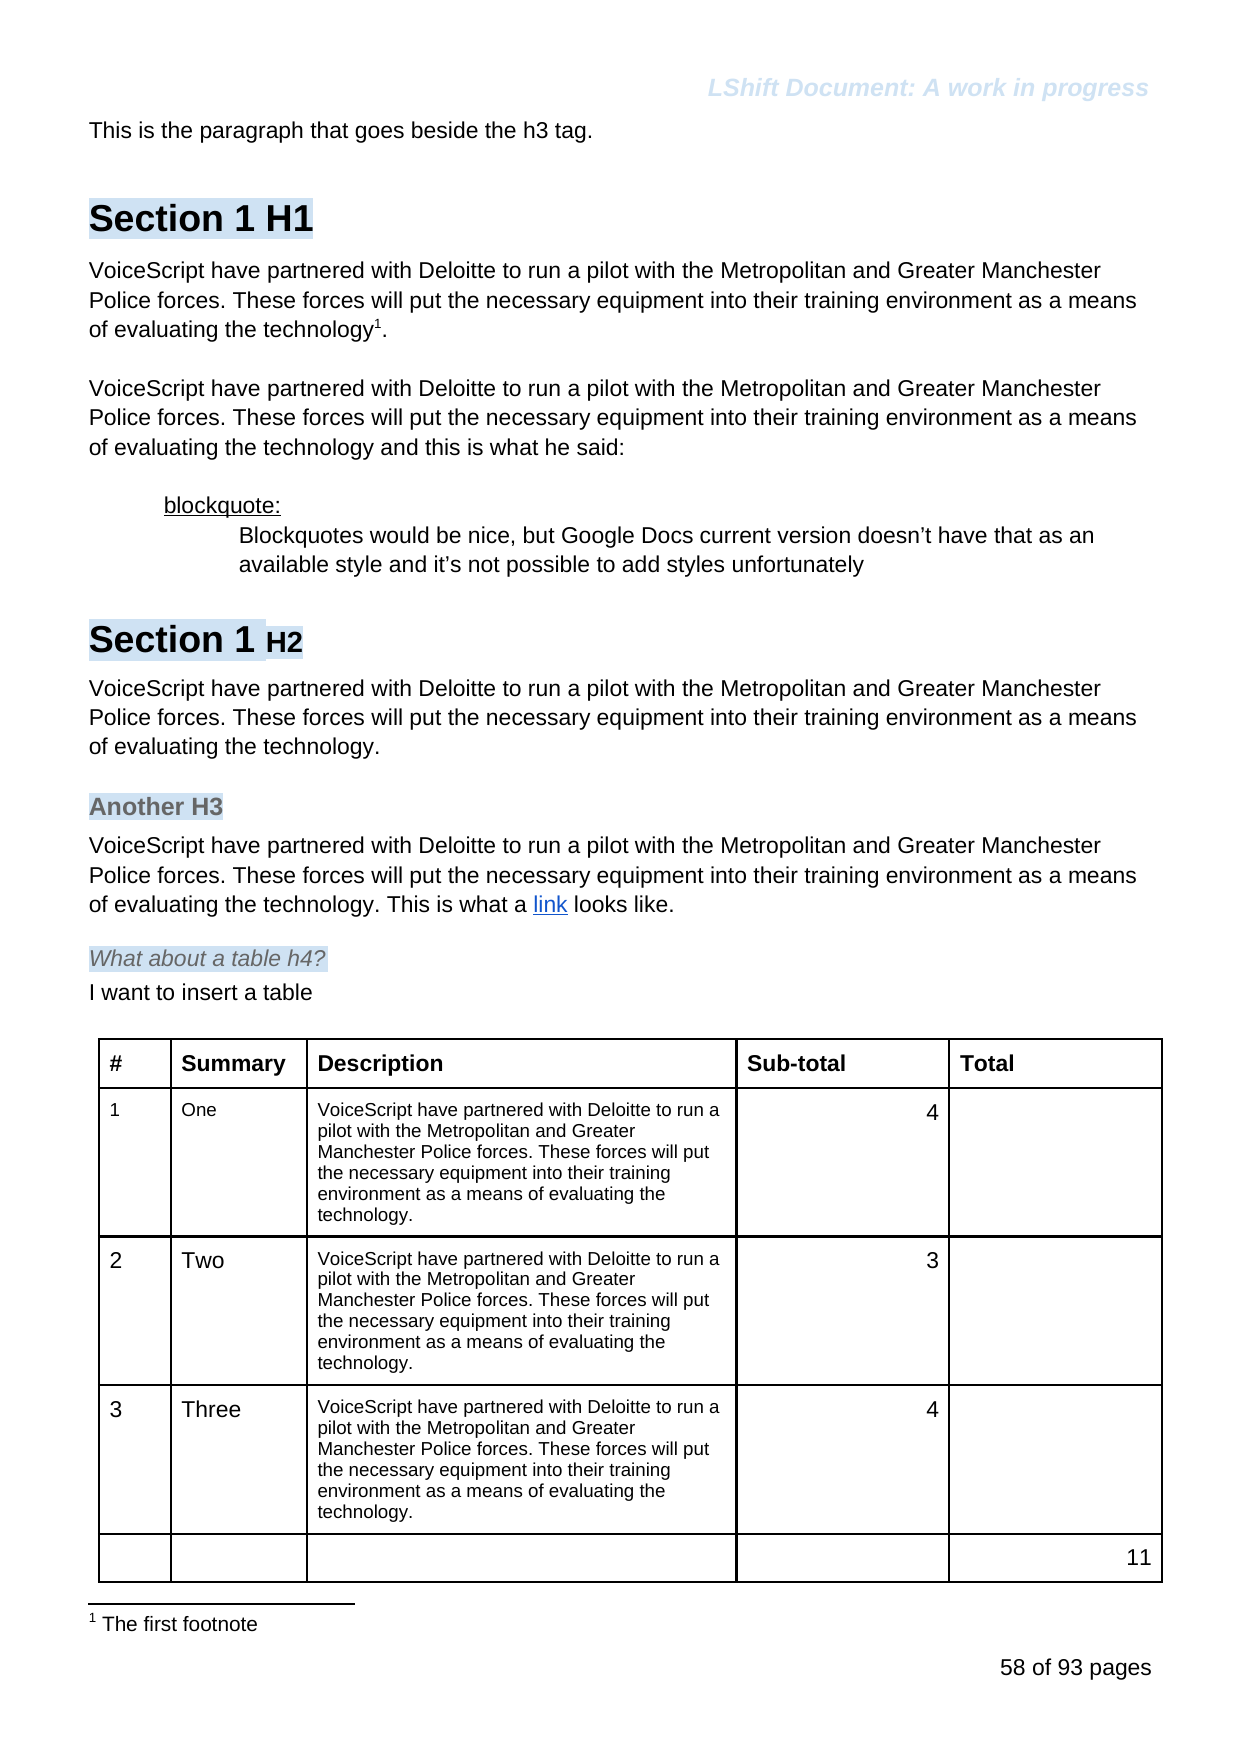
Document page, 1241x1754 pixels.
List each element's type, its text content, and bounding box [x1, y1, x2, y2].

table_cell 4 [738, 1089, 948, 1235]
table_header # [100, 1040, 170, 1087]
table_cell [950, 1386, 1161, 1532]
table_header Total [950, 1040, 1161, 1087]
table_cell 2 [100, 1238, 170, 1384]
table_header Description [308, 1040, 735, 1087]
table_cell 1 [100, 1089, 170, 1235]
table_cell 3 [100, 1386, 170, 1532]
text blockquote: [163, 493, 1152, 519]
table_cell [172, 1535, 306, 1581]
subtitle Another H3 [88, 792, 1152, 820]
table_cell 11 [950, 1535, 1161, 1581]
table_cell VoiceScript have partnered with Deloitte to run a pilot with the Metropolitan and Greater Manchester Police forces. These forces will put the necessary equipment into their training environment as a means of evaluating the technology. [308, 1386, 735, 1532]
text I want to insert a table [88, 979, 1152, 1005]
table_cell [950, 1089, 1161, 1235]
table_cell VoiceScript have partnered with Deloitte to run a pilot with the Metropolitan and Greater Manchester Police forces. These forces will put the necessary equipment into their training environment as a means of evaluating the technology. [308, 1089, 735, 1235]
text Blockquotes would be nice, but Google Docs current version doesn’t have that as an available style and it’s not possible to add styles unfortunately [238, 522, 1152, 577]
table_cell [950, 1238, 1161, 1384]
text This is the paragraph that goes beside the h3 tag. [88, 118, 1152, 144]
subtitle Section 1 H2 [266, 619, 1152, 661]
table_cell VoiceScript have partnered with Deloitte to run a pilot with the Metropolitan and Greater Manchester Police forces. These forces will put the necessary equipment into their training environment as a means of evaluating the technology. [308, 1238, 735, 1384]
subtitle Section 1 H1 [88, 197, 1152, 239]
text VoiceScript have partnered with Deloitte to run a pilot with the Metropolitan and Greater Manchester Police forces. These forces will put the necessary equipment into their training environment as a means of evaluating the technology. This is what a link looks like. [88, 833, 1152, 917]
table_header Summary [172, 1040, 306, 1087]
text VoiceScript have partnered with Deloitte to run a pilot with the Metropolitan and Greater Manchester Police forces. These forces will put the necessary equipment into their training environment as a means of evaluating the technology and this is what he said: [88, 376, 1152, 460]
table_cell Two [172, 1238, 306, 1384]
table_cell [308, 1535, 735, 1581]
table_cell Three [172, 1386, 306, 1532]
table_cell 3 [738, 1238, 948, 1384]
text VoiceScript have partnered with Deloitte to run a pilot with the Metropolitan and Greater Manchester Police forces. These forces will put the necessary equipment into their training environment as a means of evaluating the technology. [88, 675, 1152, 759]
table_header Sub-total [738, 1040, 948, 1087]
table_cell [738, 1535, 948, 1581]
text The first footnote [88, 1610, 1152, 1636]
subtitle What about a table h4? [328, 946, 1152, 972]
table_cell [100, 1535, 170, 1581]
table_cell One [172, 1089, 306, 1235]
text VoiceScript have partnered with Deloitte to run a pilot with the Metropolitan and Greater Manchester Police forces. These forces will put the necessary equipment into their training environment as a means of evaluating the technology. [88, 258, 1152, 342]
table_cell 4 [738, 1386, 948, 1532]
